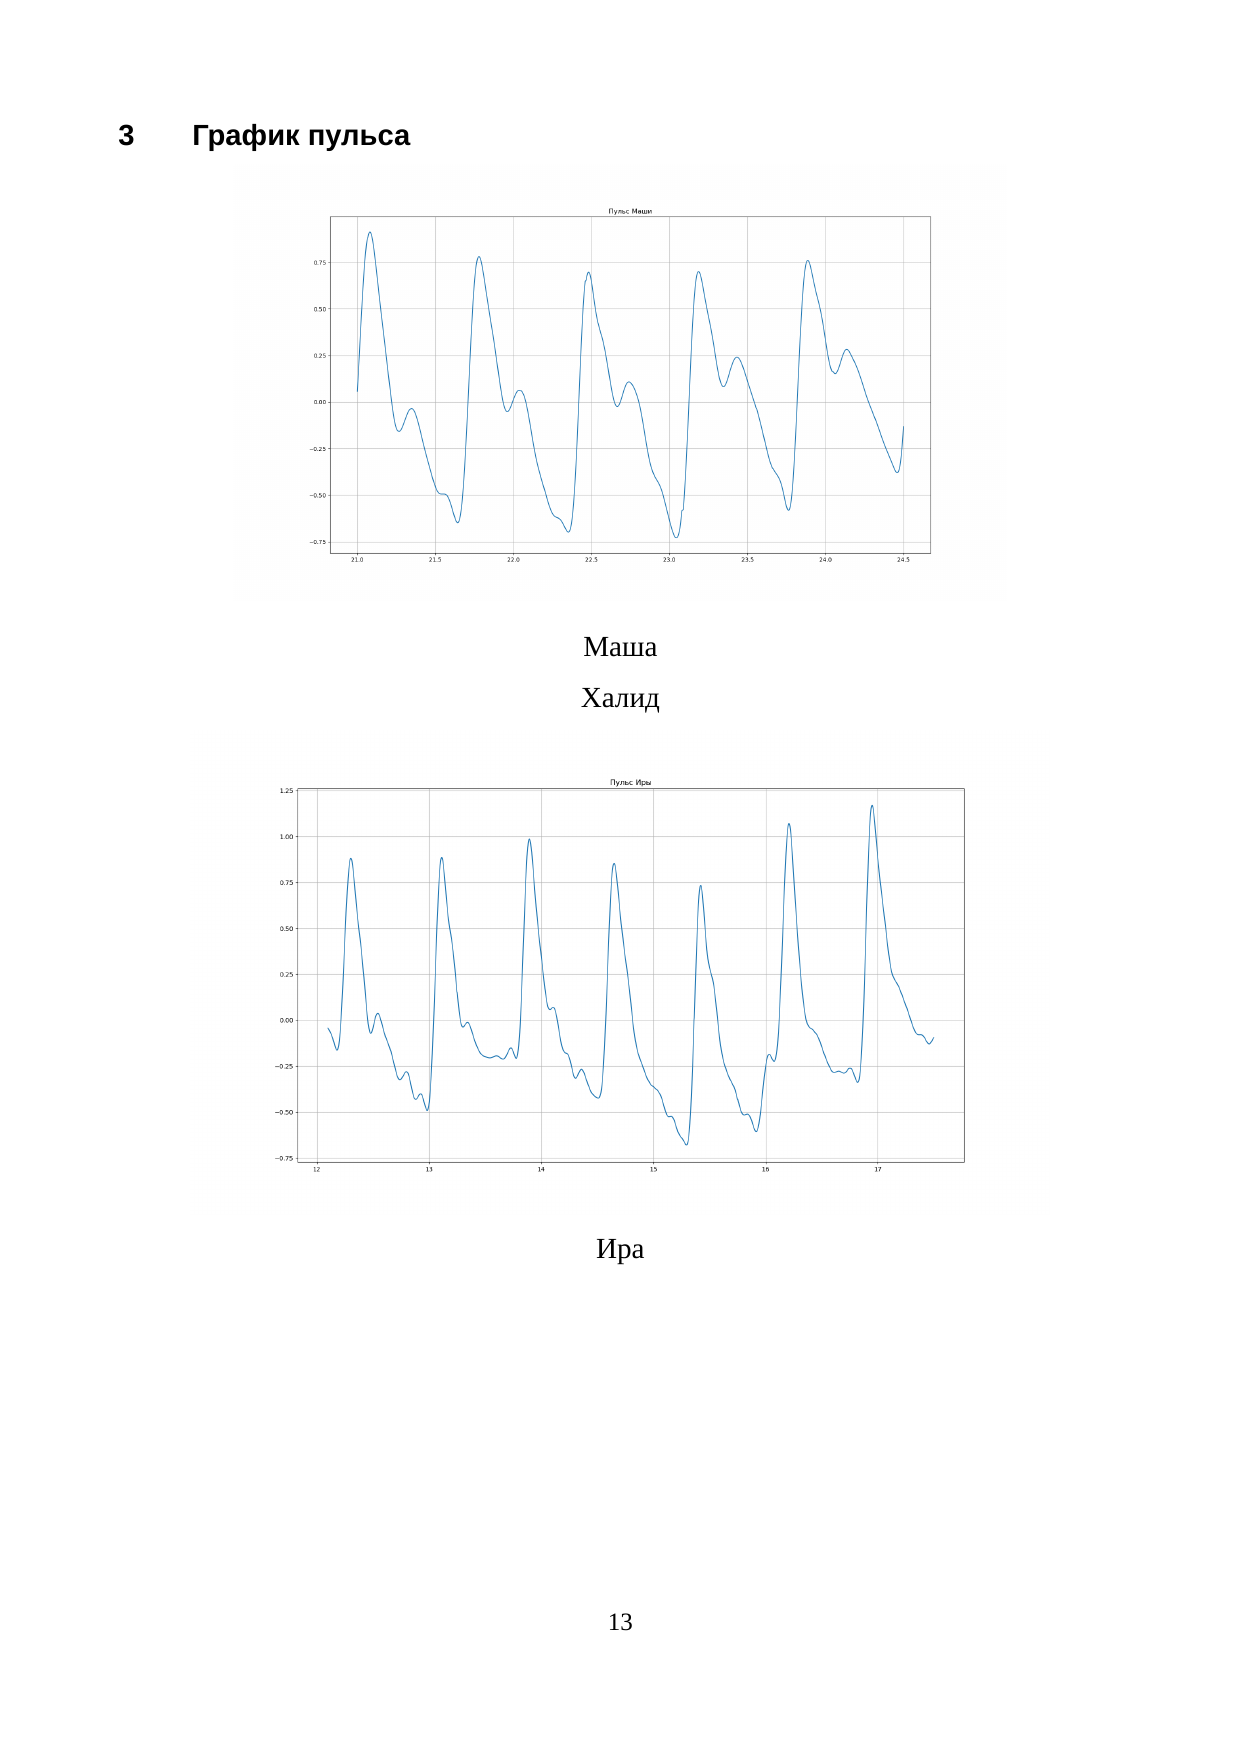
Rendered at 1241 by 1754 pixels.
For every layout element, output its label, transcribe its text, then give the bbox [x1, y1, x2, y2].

subtitle График пульса [118, 118, 1122, 152]
picture [163, 715, 1077, 1215]
text Халид [118, 680, 1122, 713]
text Ира [118, 730, 1122, 1265]
picture [233, 164, 1008, 601]
text Маша [118, 164, 1122, 663]
